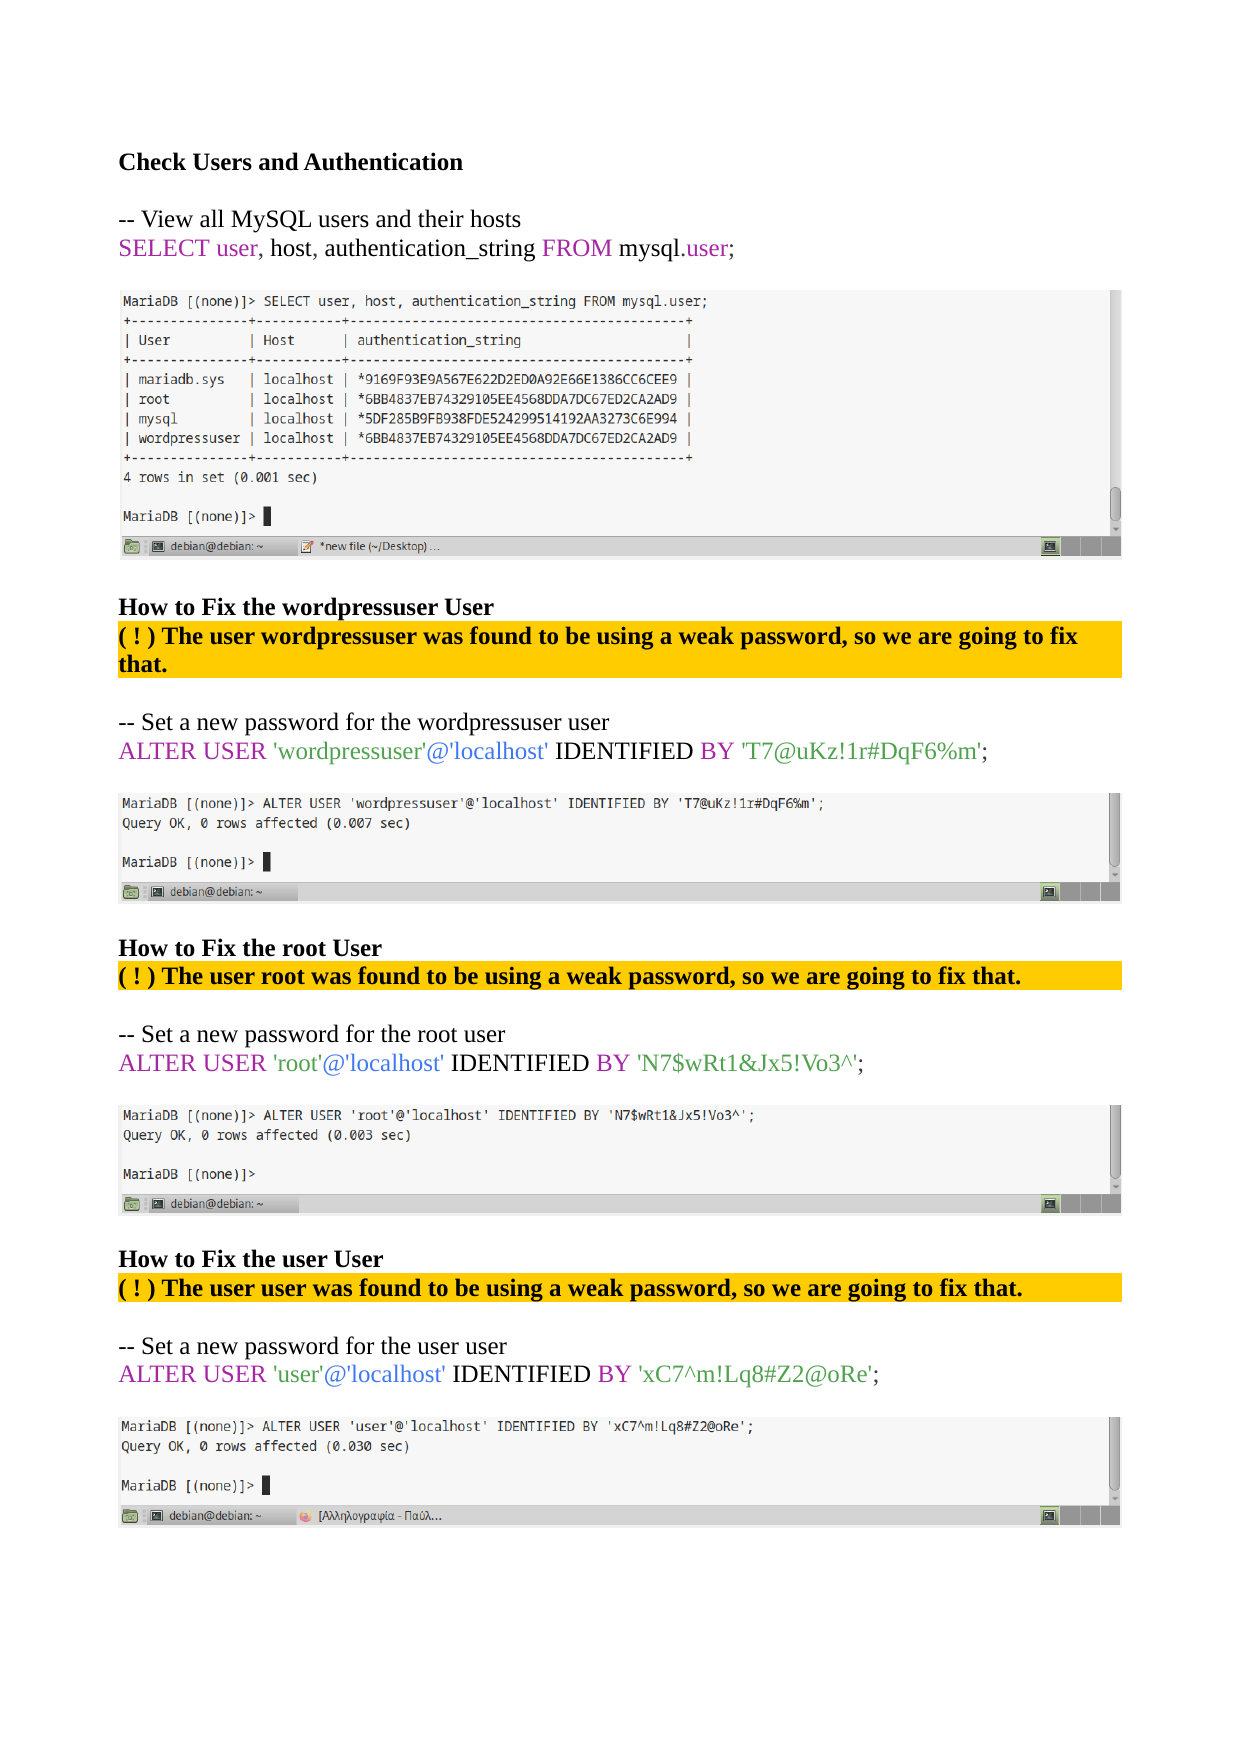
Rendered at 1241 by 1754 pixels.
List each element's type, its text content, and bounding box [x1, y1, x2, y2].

text -- Set a new password for the user user [118, 1331, 1122, 1359]
text -- Set a new password for the wordpressuser user [118, 707, 1122, 736]
text ALTER USER 'user'@'localhost' IDENTIFIED BY 'xC7^m!Lq8#Z2@oRe'; [118, 1359, 1122, 1388]
text How to Fix the wordpressuser User [118, 592, 1122, 621]
text How to Fix the user User [118, 1244, 1122, 1273]
text SELECT user, host, authentication_string FROM mysql.user; [118, 233, 1122, 262]
picture [118, 1105, 1123, 1216]
text ALTER USER 'root'@'localhost' IDENTIFIED BY 'N7$wRt1&Jx5!Vo3^'; [118, 1048, 1122, 1076]
text -- Set a new password for the root user [118, 1019, 1122, 1048]
text ( ! ) The user wordpressuser was found to be using a weak password, so we are going to fix that. [118, 621, 1122, 678]
picture [118, 290, 1123, 564]
text ( ! ) The user user was found to be using a weak password, so we are going to fix that. [118, 1273, 1122, 1302]
text Check Users and Authentication [118, 147, 1122, 176]
picture [118, 793, 1123, 904]
text How to Fix the root User [118, 933, 1122, 961]
text ALTER USER 'wordpressuser'@'localhost' IDENTIFIED BY 'T7@uKz!1r#DqF6%m'; [118, 736, 1122, 764]
text ( ! ) The user root was found to be using a weak password, so we are going to fix that. [118, 961, 1122, 990]
text -- View all MySQL users and their hosts [118, 204, 1122, 233]
picture [118, 1417, 1123, 1528]
